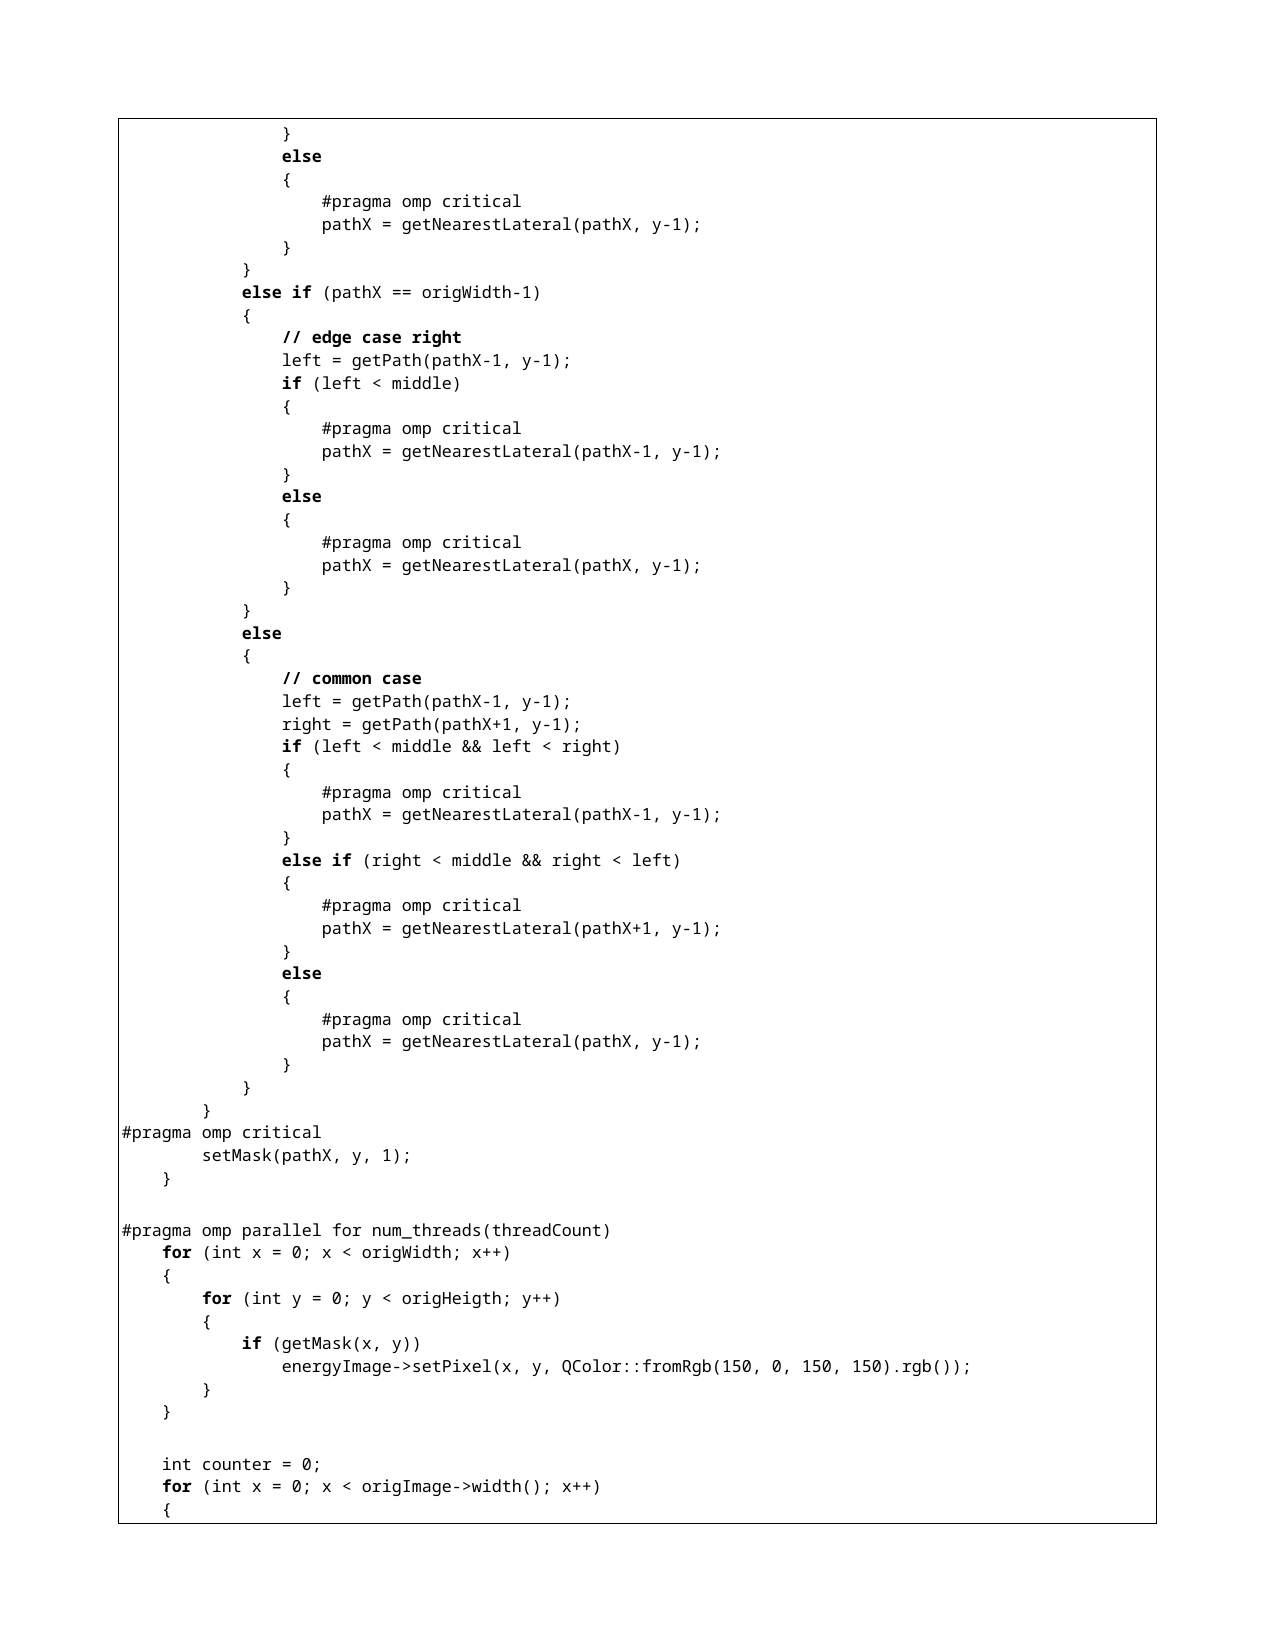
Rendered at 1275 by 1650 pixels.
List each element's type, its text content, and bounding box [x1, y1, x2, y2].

text { [119, 867, 1156, 890]
text energyImage->setPixel(x, y, QColor::fromRgb(150, 0, 150, 150).rgb()); [119, 1351, 1156, 1374]
text if (left < middle) [119, 368, 1156, 391]
text pathX = getNearestLateral(pathX, y-1); [119, 209, 1156, 232]
text else if (pathX == origWidth-1) [119, 277, 1156, 300]
text // common case [119, 663, 1156, 686]
text { [119, 504, 1156, 527]
text { [119, 981, 1156, 1004]
text for (int x = 0; x < origWidth; x++) [119, 1238, 1156, 1260]
text { [119, 640, 1156, 663]
text } [119, 1374, 1156, 1397]
text pathX = getNearestLateral(pathX, y-1); [119, 1026, 1156, 1049]
text pathX = getNearestLateral(pathX-1, y-1); [119, 799, 1156, 822]
text pathX = getNearestLateral(pathX+1, y-1); [119, 913, 1156, 936]
text else [119, 141, 1156, 163]
text pathX = getNearestLateral(pathX-1, y-1); [119, 436, 1156, 459]
text for (int x = 0; x < origImage->width(); x++) [119, 1471, 1156, 1494]
text } [119, 1094, 1156, 1117]
text #pragma omp critical [119, 1117, 1156, 1140]
text { [119, 1260, 1156, 1283]
text #pragma omp critical [119, 186, 1156, 209]
text right = getPath(pathX+1, y-1); [119, 708, 1156, 731]
text } [119, 1072, 1156, 1094]
text { [119, 163, 1156, 186]
text left = getPath(pathX-1, y-1); [119, 686, 1156, 708]
text } [119, 936, 1156, 958]
text left = getPath(pathX-1, y-1); [119, 345, 1156, 368]
text else [119, 958, 1156, 981]
text else [119, 481, 1156, 504]
text #pragma omp critical [119, 1004, 1156, 1026]
text } [119, 572, 1156, 595]
text #pragma omp critical [119, 413, 1156, 436]
text } [119, 595, 1156, 618]
text if (getMask(x, y)) [119, 1328, 1156, 1351]
text #pragma omp critical [119, 890, 1156, 913]
text { [119, 1494, 1156, 1523]
text #pragma omp critical [119, 777, 1156, 799]
text } [119, 119, 1156, 141]
text for (int y = 0; y < origHeigth; y++) [119, 1283, 1156, 1306]
text } [119, 1049, 1156, 1072]
text { [119, 754, 1156, 777]
text } [119, 459, 1156, 481]
text // edge case right [119, 322, 1156, 345]
text } [119, 1397, 1156, 1423]
text } [119, 822, 1156, 845]
text #pragma omp critical [119, 527, 1156, 549]
text { [119, 391, 1156, 413]
text else [119, 618, 1156, 640]
text } [119, 254, 1156, 277]
text } [119, 232, 1156, 254]
text if (left < middle && left < right) [119, 731, 1156, 754]
text else if (right < middle && right < left) [119, 845, 1156, 867]
text } [119, 1163, 1156, 1189]
text { [119, 1306, 1156, 1328]
text setMask(pathX, y, 1); [119, 1140, 1156, 1163]
text pathX = getNearestLateral(pathX, y-1); [119, 549, 1156, 572]
text #pragma omp parallel for num_threads(threadCount) [119, 1215, 1156, 1238]
text { [119, 300, 1156, 322]
text int counter = 0; [119, 1449, 1156, 1471]
